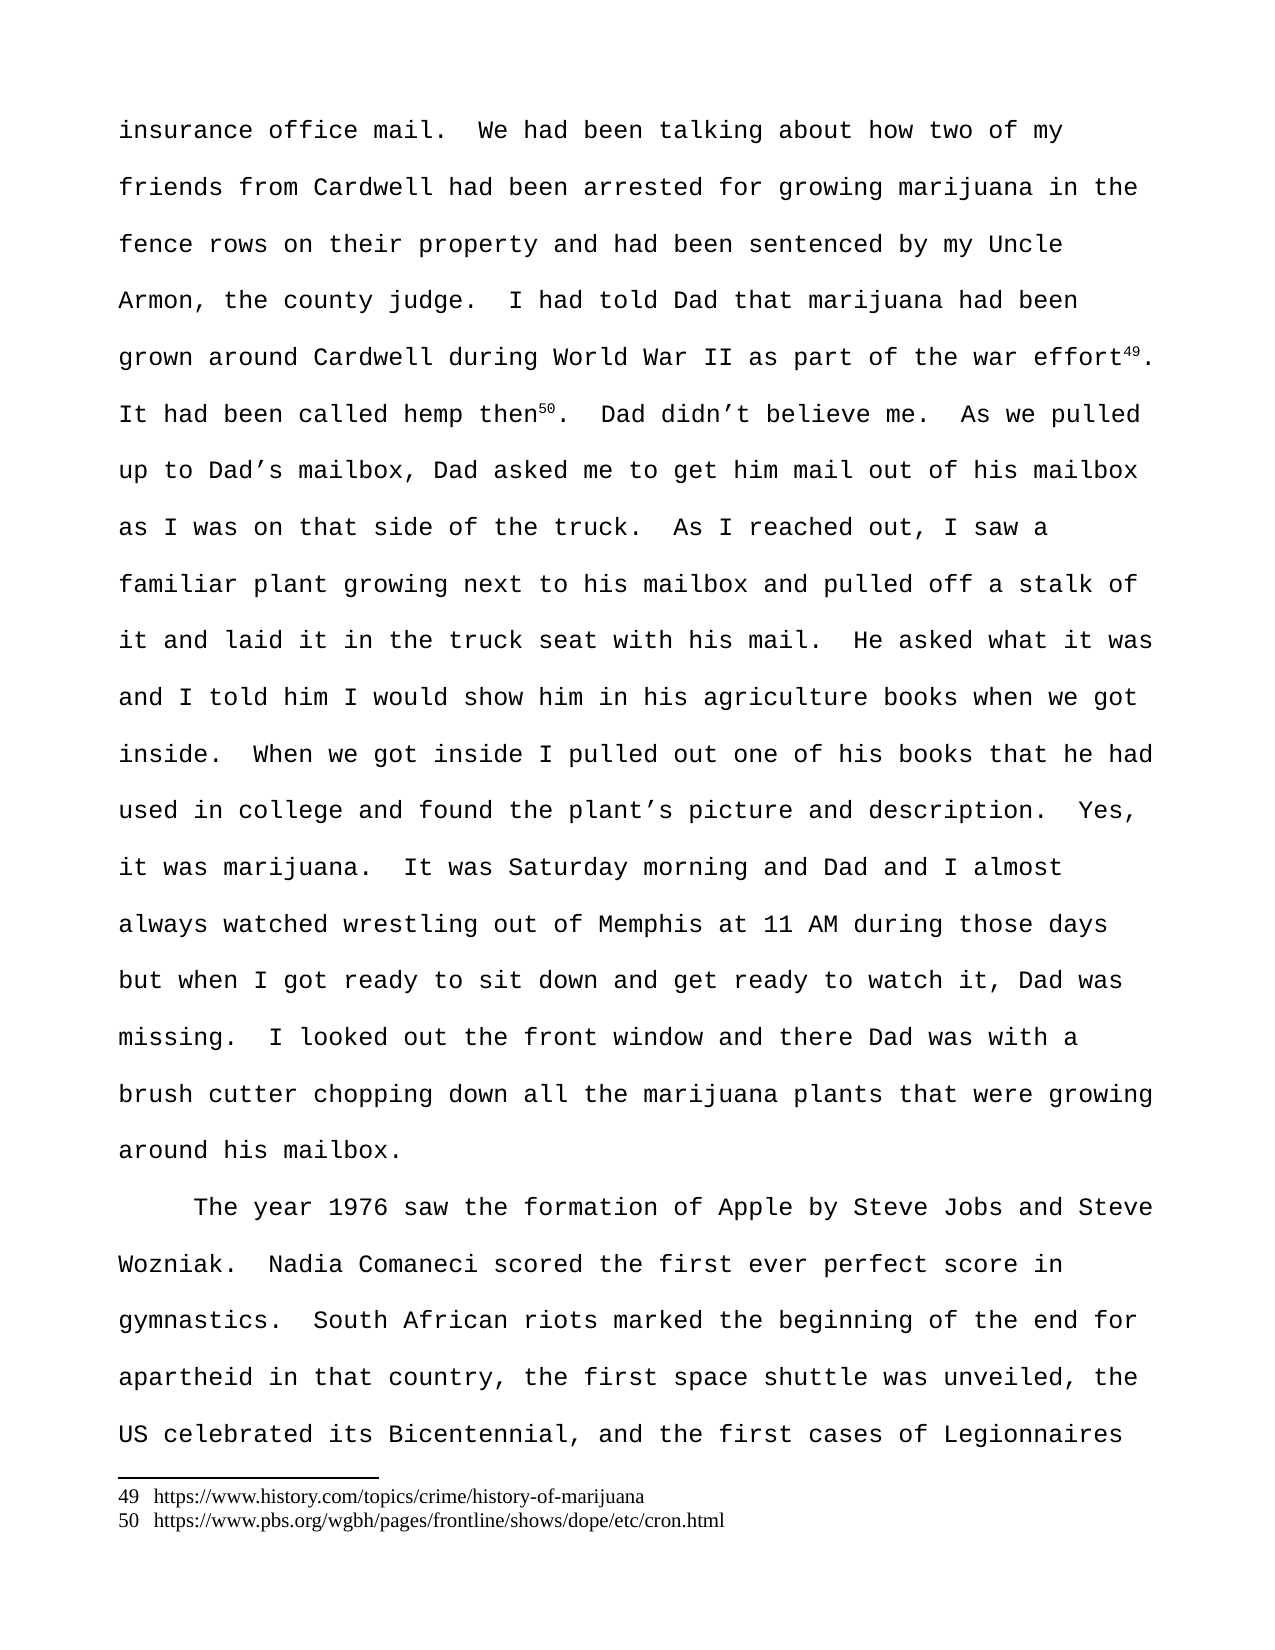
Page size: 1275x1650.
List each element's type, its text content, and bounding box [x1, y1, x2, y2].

text The year 1976 saw the formation of Apple by Steve Jobs and Steve Wozniak. Nadia Comaneci scored the first ever perfect score in gymnastics. South African riots marked the beginning of the end for apartheid in that country, the first space shuttle was unveiled, the US celebrated its Bicentennial, and the first cases of Legionnaires [118, 1195, 1157, 1450]
text insurance office mail. We had been talking about how two of my friends from Cardwell had been arrested for growing marijuana in the fence rows on their property and had been sentenced by my Uncle Armon, the county judge. I had told Dad that marijuana had been grown around Cardwell during World War II as part of the war effort. It had been called hemp then. Dad didn’t believe me. As we pulled up to Dad’s mailbox, Dad asked me to get him mail out of his mailbox as I was on that side of the truck. As I reached out, I saw a familiar plant growing next to his mailbox and pulled off a stalk of it and laid it in the truck seat with his mail. He asked what it was and I told him I would show him in his agriculture books when we got inside. When we got inside I pulled out one of his books that he had used in college and found the plant’s picture and description. Yes, it was marijuana. It was Saturday morning and Dad and I almost always watched wrestling out of Memphis at 11 AM during those days but when I got ready to sit down and get ready to watch it, Dad was missing. I looked out the front window and there Dad was with a brush cutter chopping down all the marijuana plants that were growing around his mailbox. [118, 118, 1157, 1166]
text https://www.pbs.org/wgbh/pages/frontline/shows/dope/etc/cron.html [118, 1508, 1157, 1532]
text https://www.history.com/topics/crime/history-of-marijuana [118, 1484, 1157, 1508]
